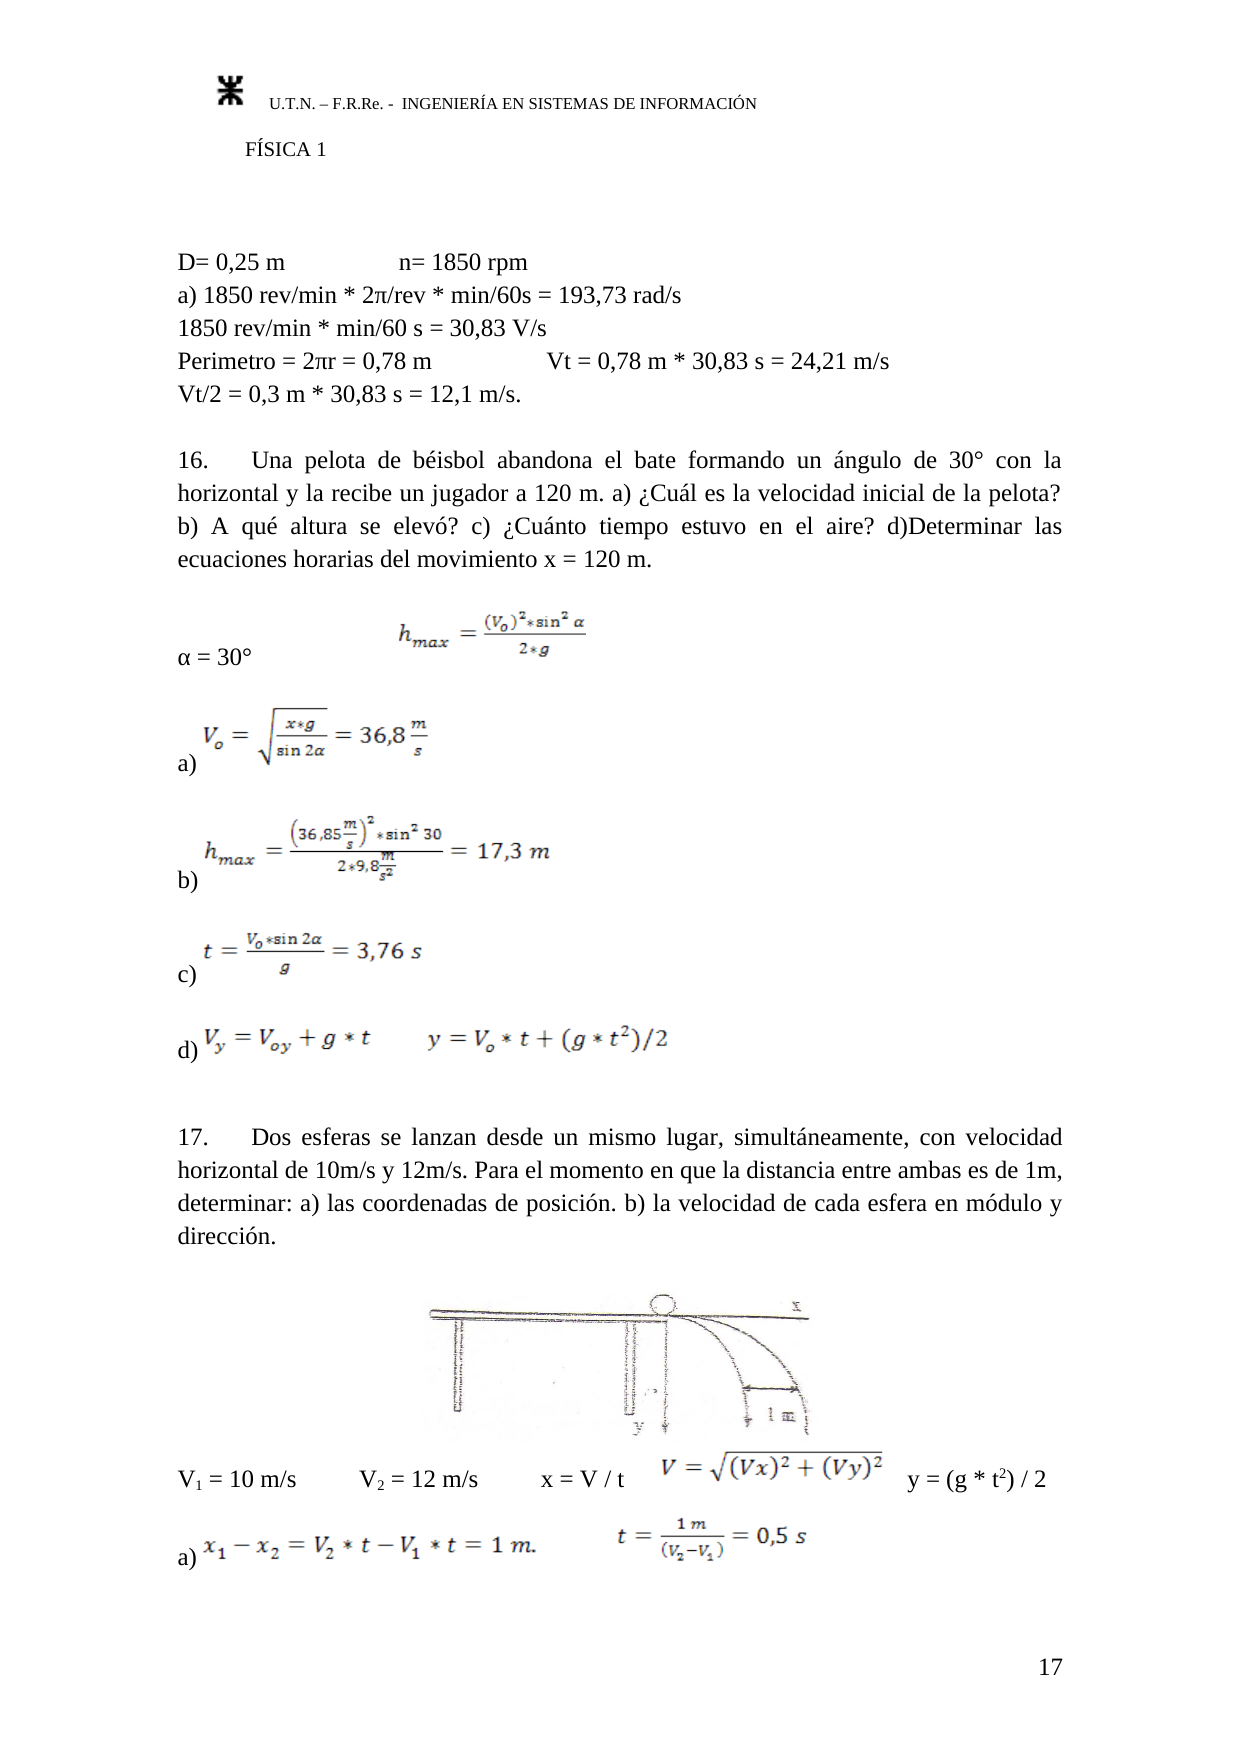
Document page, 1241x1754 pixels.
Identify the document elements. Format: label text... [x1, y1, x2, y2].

text b) [177, 813, 1063, 922]
picture [203, 931, 422, 983]
picture [203, 1531, 536, 1566]
picture [420, 1287, 821, 1443]
text Perimetro = 2πr = 0,78 m Vt = 0,78 m * 30,83 s = 24,21 m/s [177, 346, 1063, 375]
picture [617, 1515, 808, 1566]
text 17. Dos esferas se lanzan desde un mismo lugar, simultáneamente, con velocidad horizontal de 10m/s y 12m/s. Para el momento en que la distancia entre ambas es de 1m, determinar: a) las coordenadas de posición. b) la velocidad de cada esfera en módulo y dirección. [177, 1122, 1063, 1250]
text a) [177, 706, 1063, 805]
text d) [177, 1023, 1063, 1082]
picture [204, 1023, 372, 1059]
picture [203, 705, 428, 772]
picture [204, 813, 550, 889]
picture [398, 610, 586, 665]
text D= 0,25 m n= 1850 rpm [177, 247, 1063, 276]
text 1850 rev/min * min/60 s = 30,83 V/s [177, 313, 1063, 342]
text α = 30° [177, 610, 1063, 697]
text a) [177, 1515, 1063, 1597]
text a) 1850 rev/min * 2π/rev * min/60s = 193,73 rad/s [177, 280, 1063, 309]
picture [661, 1447, 889, 1488]
picture [427, 1024, 669, 1059]
text 16. Una pelota de béisbol abandona el bate formando un ángulo de 30° con la horizontal y la recibe un jugador a 120 m. a) ¿Cuál es la velocidad inicial de la pelota? b) A qué altura se elevó? c) ¿Cuánto tiempo estuvo en el aire? d)Determinar las ecuaciones horarias del movimiento x = 120 m. [177, 445, 1063, 573]
text c) [177, 931, 1063, 1015]
text V1 = 10 m/s V2 = 12 m/s x = V / t y = (g * t2) / 2 [177, 1447, 1063, 1509]
text Vt/2 = 0,3 m * 30,83 s = 12,1 m/s. [177, 379, 1063, 408]
